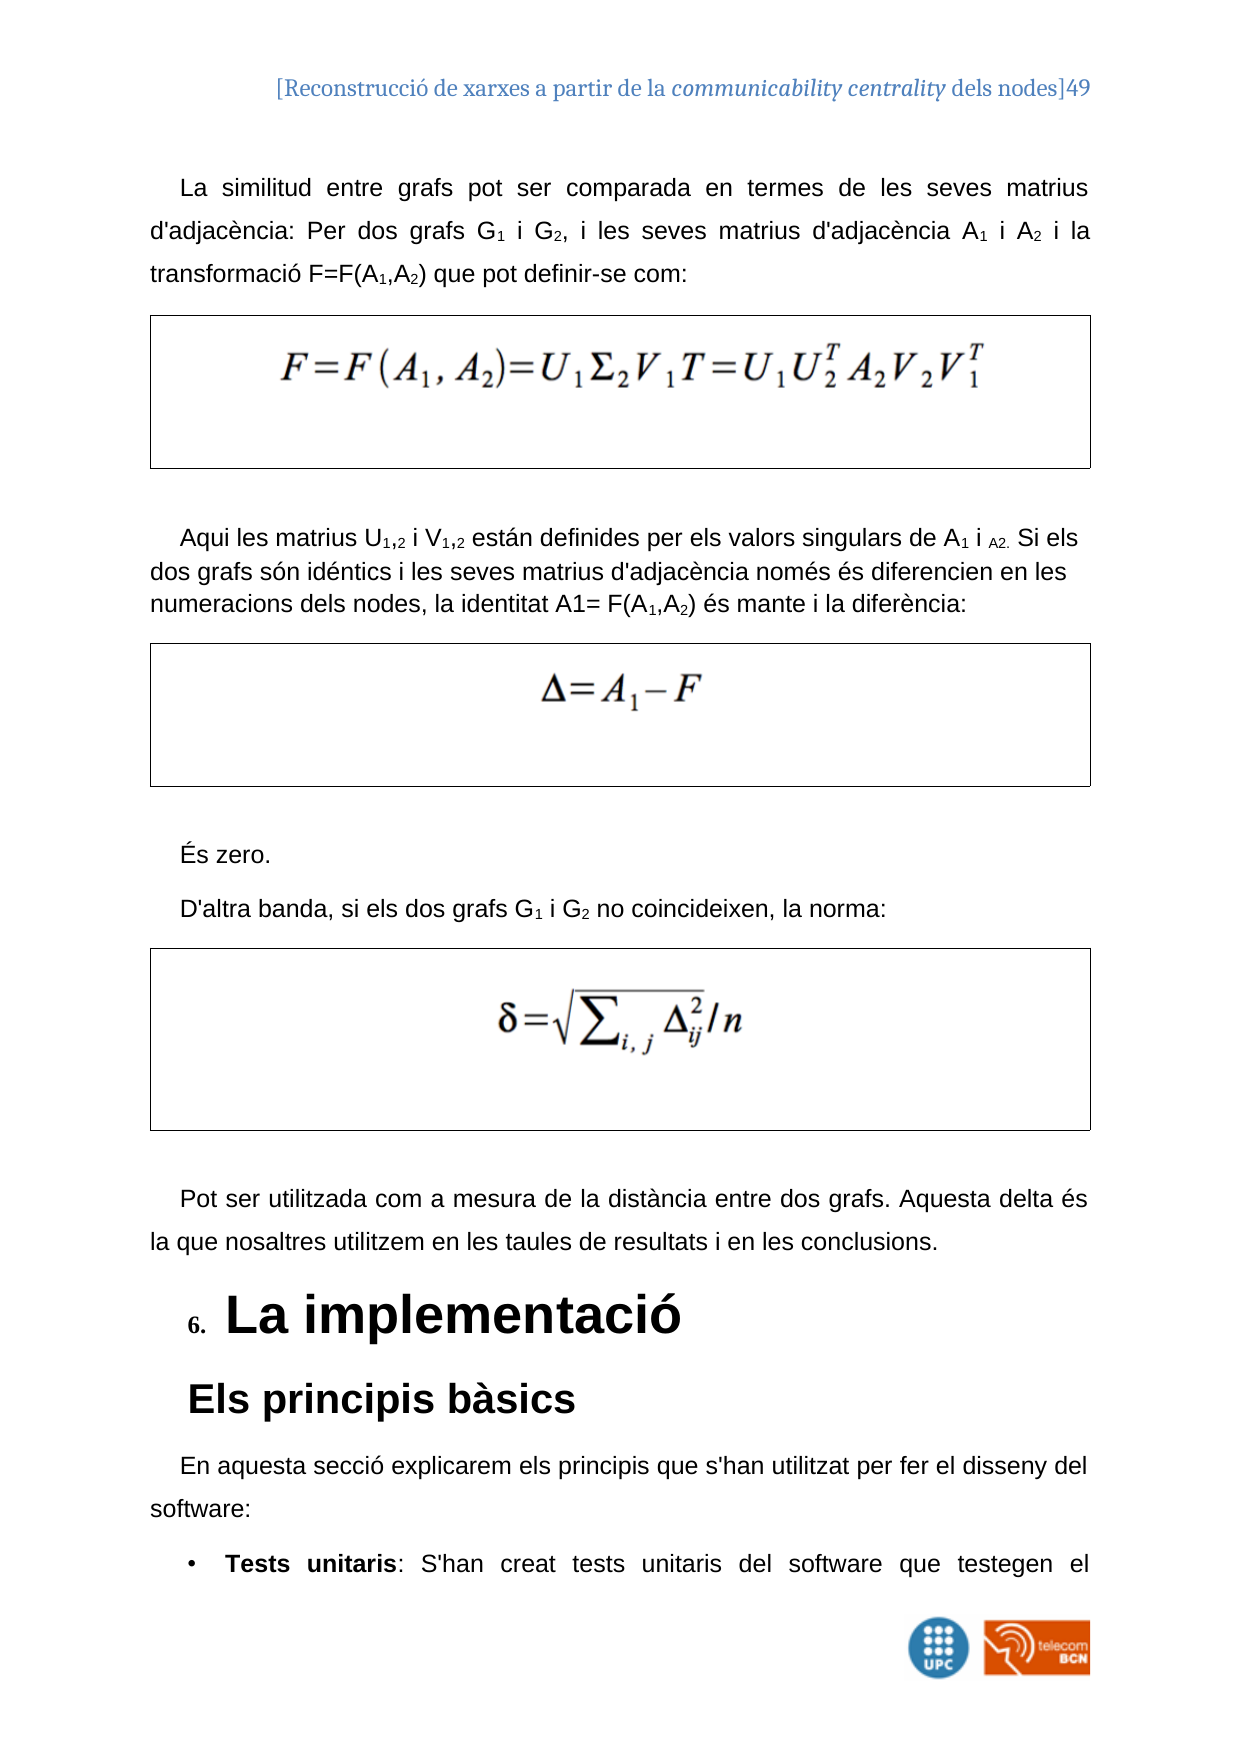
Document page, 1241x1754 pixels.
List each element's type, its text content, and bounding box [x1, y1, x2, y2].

text D'altra banda, si els dos grafs G1 i G2 no coincideixen, la norma: [150, 894, 1090, 922]
picture [236, 320, 1004, 409]
subtitle La implementació [187, 1282, 1090, 1344]
table_header [151, 644, 1090, 786]
table_header [151, 949, 1090, 1129]
picture [481, 953, 759, 1070]
text Aqui les matrius U1,2 i V1,2 están definides per els valors singulars de A1 i A2. Si els dos grafs són idéntics i les seves matrius d'adjacència només és diferencien en les numeracions dels nodes, la identitat A1= F(A1,A2) és mante i la diferència: [150, 523, 1090, 618]
subtitle Els principis bàsics [187, 1375, 1090, 1423]
text La similitud entre grafs pot ser comparada en termes de les seves matrius d'adjacència: Per dos grafs G1 i G2, i les seves matrius d'adjacència A1 i A2 i la transformació F=F(A1,A2) que pot definir-se com: [150, 173, 1090, 288]
picture [904, 1614, 1091, 1681]
text És zero. [150, 840, 1090, 868]
picture [525, 649, 715, 727]
text En aquesta secció explicarem els principis que s'han utilitzat per fer el disseny del software: [150, 1451, 1090, 1522]
list Tests unitaris: S'han creat tests unitaris del software que testegen el [187, 1549, 1090, 1578]
text Pot ser utilitzada com a mesura de la distància entre dos grafs. Aquesta delta és la que nosaltres utilitzem en les taules de resultats i en les conclusions. [150, 1183, 1090, 1255]
table_header [151, 316, 1090, 468]
